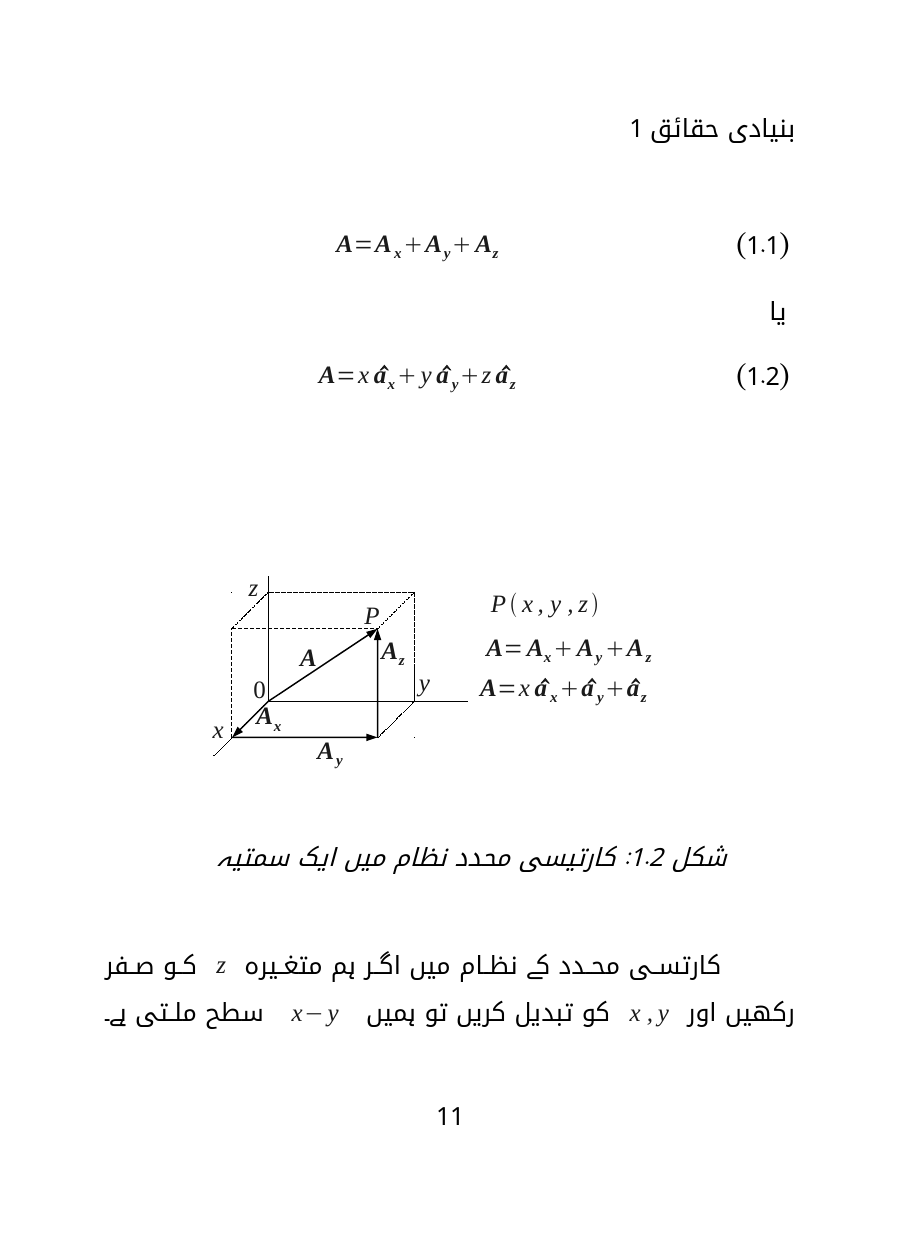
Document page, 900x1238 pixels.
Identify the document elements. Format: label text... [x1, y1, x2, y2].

text کارتسی محدد کے نظام میں اگر ہم متغیرہکو صفر رکھیں اورکو تبدیل کریں تو ہمیں سطح ملتی ہے۔ اس طرح اگر شکل 1.2 میں نکتہ ہو تو شکل میں ڈبہ کے اُوپر سطح پر کی مقدار مستقل ہے یعنی جبکہ صفر سے تین کے درمیان تبدیل اورصفر اور چار کے درمیان تبدیل ہوتا ہے۔ یعنی اس ڈبہ کے اُوپر سطح کو یوں لکھا جا سکتا ہے۔ [105, 942, 795, 1037]
table_header (1.1) [718, 216, 795, 288]
list شکل 1.2: کارتیسی محدد نظام میں ایک سمتیہ [174, 512, 726, 882]
table_header [105, 216, 718, 288]
table_header [105, 348, 718, 419]
text یا [105, 288, 795, 335]
table_header (1.2) [718, 348, 795, 419]
